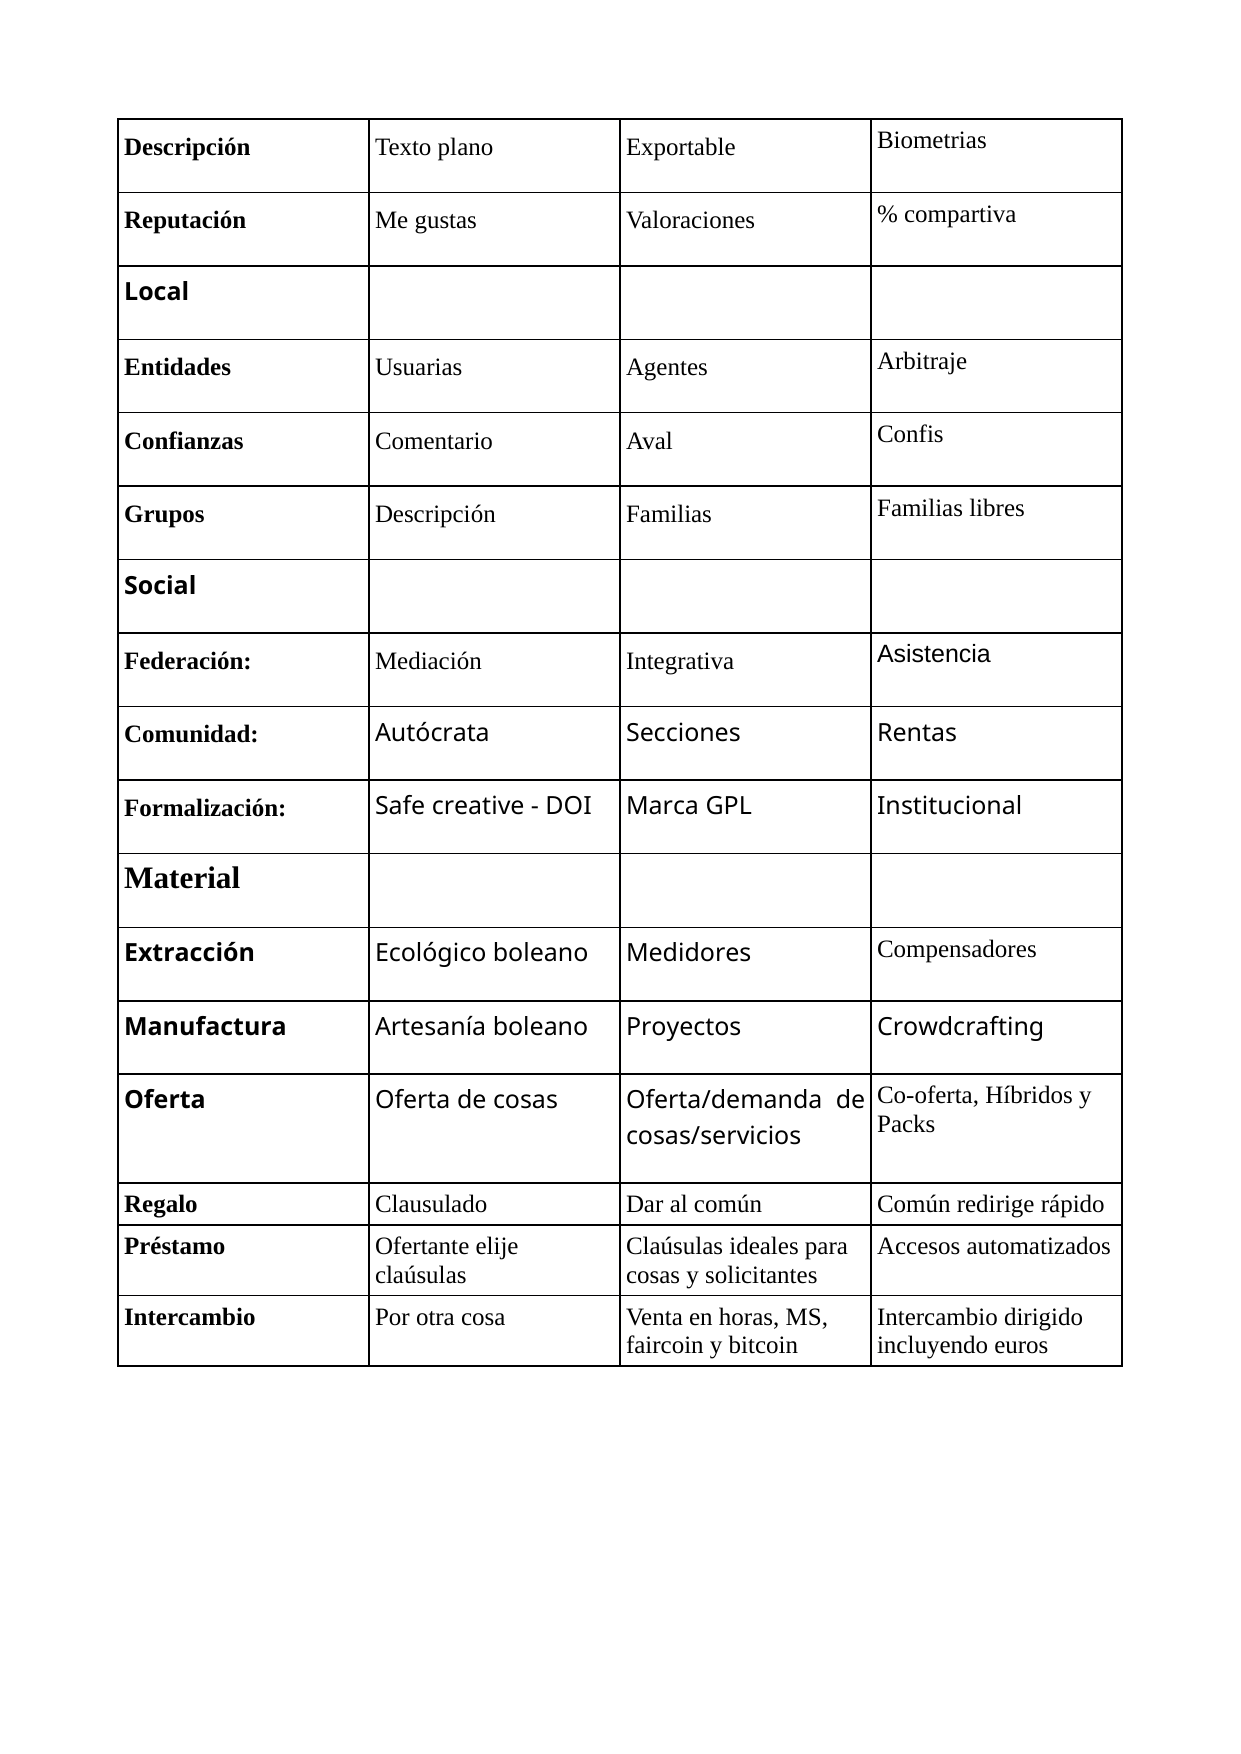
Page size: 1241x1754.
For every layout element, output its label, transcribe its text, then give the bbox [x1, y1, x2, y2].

table_cell Material [119, 854, 368, 926]
table_cell Reputación [119, 193, 368, 265]
table_cell [872, 560, 1121, 632]
table_cell [872, 267, 1121, 338]
table_cell Valoraciones [621, 193, 870, 265]
table_cell [621, 854, 870, 926]
table_cell Exportable [621, 120, 870, 192]
table_cell Texto plano [370, 120, 619, 192]
table_cell Asistencia [872, 634, 1121, 706]
table_cell Social [119, 560, 368, 632]
table_cell Comentario [370, 413, 619, 485]
table_cell Co-oferta, Híbridos y Packs [872, 1075, 1121, 1182]
table_cell Safe creative - DOI [370, 781, 619, 852]
table_cell Descripción [370, 487, 619, 559]
table_cell Por otra cosa [370, 1296, 619, 1365]
table_cell [370, 267, 619, 338]
table_cell Venta en horas, MS, faircoin y bitcoin [621, 1296, 870, 1365]
table_cell Grupos [119, 487, 368, 559]
table_cell Extracción [119, 928, 368, 1000]
table_cell Dar al común [621, 1184, 870, 1224]
table_cell % compartiva [872, 193, 1121, 265]
table_cell Manufactura [119, 1002, 368, 1073]
table_cell Local [119, 267, 368, 338]
table_cell Clausulado [370, 1184, 619, 1224]
table_cell Biometrias [872, 120, 1121, 192]
table_cell Confis [872, 413, 1121, 485]
table_cell Accesos automatizados [872, 1226, 1121, 1294]
table_cell Me gustas [370, 193, 619, 265]
table_cell Arbitraje [872, 340, 1121, 412]
table_cell Rentas [872, 707, 1121, 779]
table_cell Marca GPL [621, 781, 870, 852]
table_cell Entidades [119, 340, 368, 412]
table_cell Usuarias [370, 340, 619, 412]
table_cell Formalización: [119, 781, 368, 852]
table_cell [872, 854, 1121, 926]
table_cell Comunidad: [119, 707, 368, 779]
table_cell Claúsulas ideales para cosas y solicitantes [621, 1226, 870, 1294]
table_cell Crowdcrafting [872, 1002, 1121, 1073]
table_cell Artesanía boleano [370, 1002, 619, 1073]
table_cell [370, 560, 619, 632]
table_cell Común redirige rápido [872, 1184, 1121, 1224]
table_cell Compensadores [872, 928, 1121, 1000]
table_cell Familias [621, 487, 870, 559]
table_cell Oferta [119, 1075, 368, 1182]
table_cell Ecológico boleano [370, 928, 619, 1000]
table_cell Ofertante elije claúsulas [370, 1226, 619, 1294]
table_cell Autócrata [370, 707, 619, 779]
table_cell Oferta/demanda de cosas/servicios [621, 1075, 870, 1182]
table_cell Aval [621, 413, 870, 485]
table_cell Familias libres [872, 487, 1121, 559]
table_cell Medidores [621, 928, 870, 1000]
table_cell Secciones [621, 707, 870, 779]
table_cell Integrativa [621, 634, 870, 706]
table_cell Oferta de cosas [370, 1075, 619, 1182]
table_cell Intercambio dirigido incluyendo euros [872, 1296, 1121, 1365]
table_cell Regalo [119, 1184, 368, 1224]
table_cell [370, 854, 619, 926]
table_cell Mediación [370, 634, 619, 706]
table_cell [621, 560, 870, 632]
table_cell Intercambio [119, 1296, 368, 1365]
table_cell Descripción [119, 120, 368, 192]
table_cell Confianzas [119, 413, 368, 485]
table_cell [621, 267, 870, 338]
table_cell Institucional [872, 781, 1121, 852]
table_cell Agentes [621, 340, 870, 412]
table_cell Préstamo [119, 1226, 368, 1294]
table_cell Federación: [119, 634, 368, 706]
table_cell Proyectos [621, 1002, 870, 1073]
